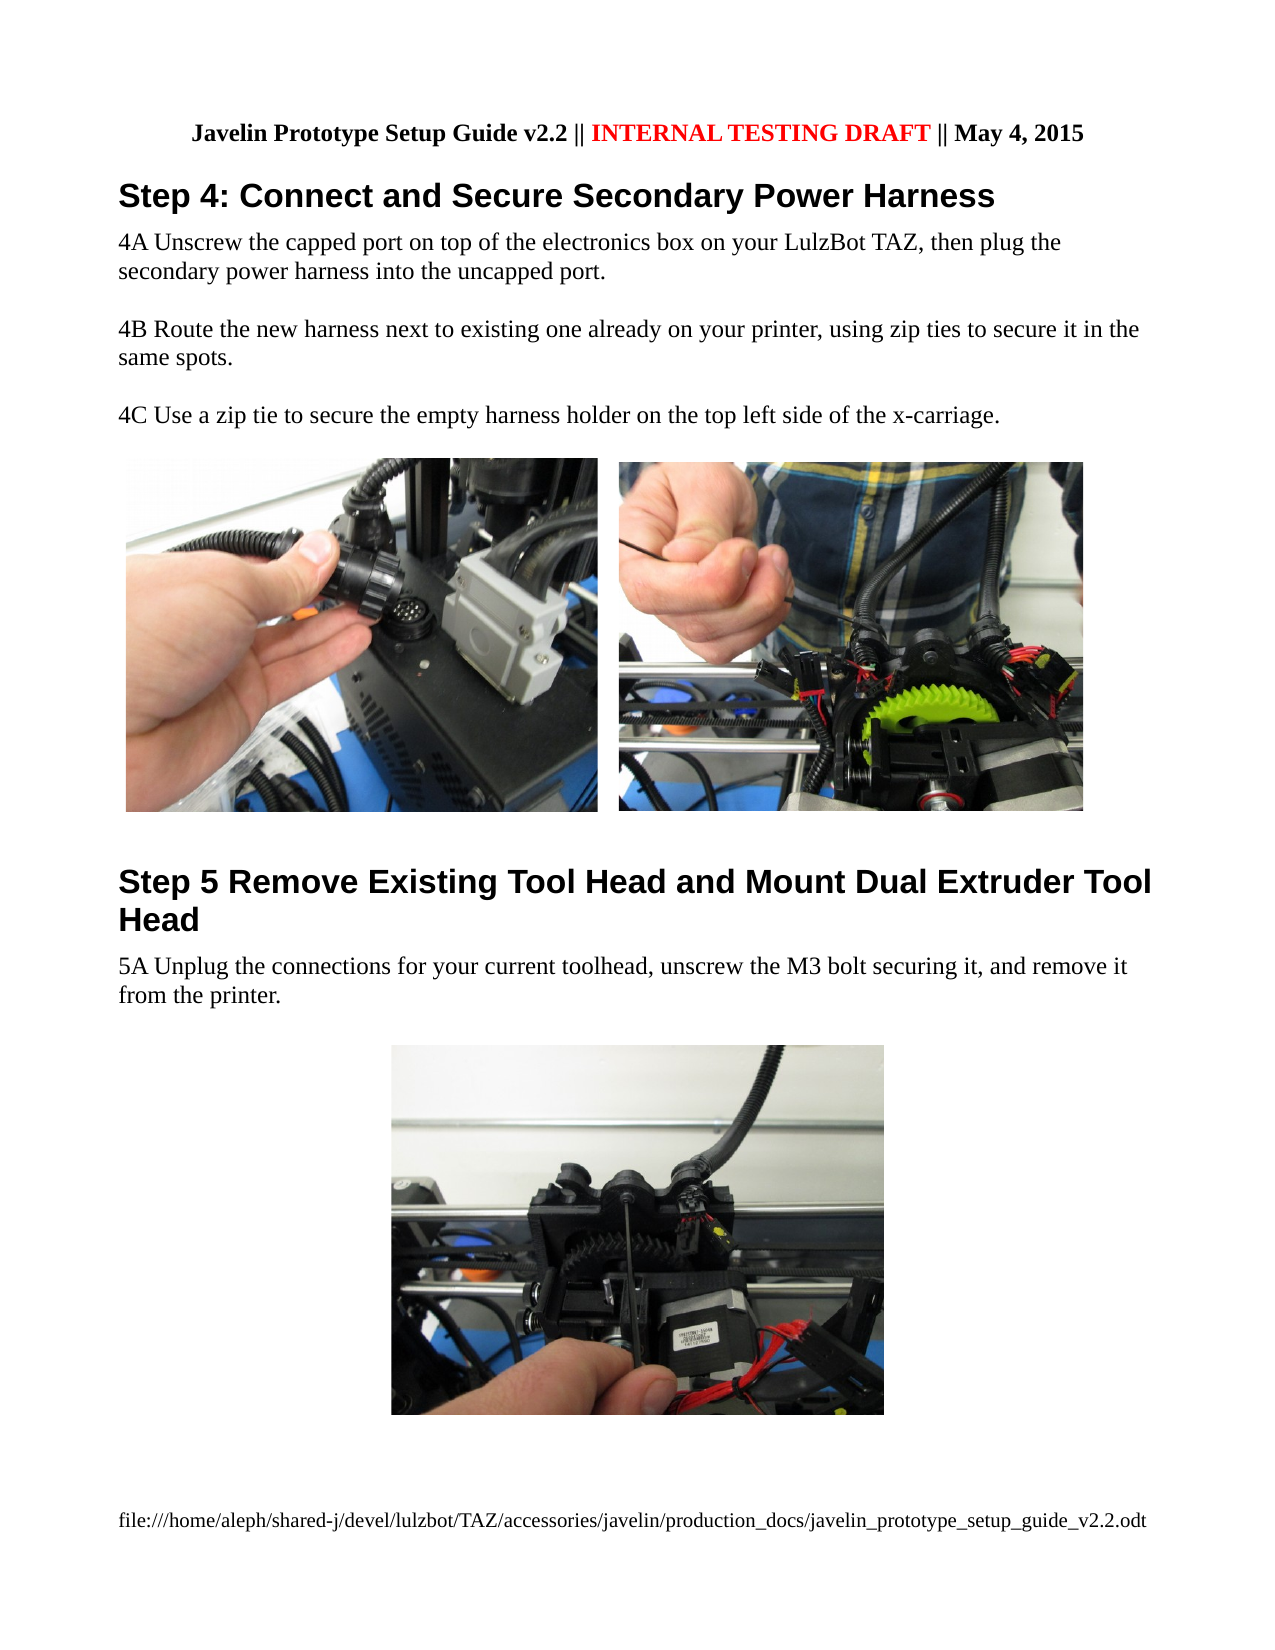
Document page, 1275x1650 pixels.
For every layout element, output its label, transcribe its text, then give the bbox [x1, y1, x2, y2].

subtitle Step 4: Connect and Secure Secondary Power Harness [118, 176, 1157, 215]
picture [391, 1045, 884, 1415]
text 5A Unplug the connections for your current toolhead, unscrew the M3 bolt securing it, and remove it from the printer. [118, 951, 1157, 1009]
subtitle Step 5 Remove Existing Tool Head and Mount Dual Extruder Tool Head [118, 862, 1157, 939]
picture [125, 458, 598, 812]
picture [618, 462, 1084, 811]
text 4C Use a zip tie to secure the empty harness holder on the top left side of the x-carriage. [118, 400, 1157, 429]
text 4B Route the new harness next to existing one already on your printer, using zip ties to secure it in the same spots. [118, 314, 1157, 371]
text 4A Unscrew the capped port on top of the electronics box on your LulzBot TAZ, then plug the secondary power harness into the uncapped port. [118, 227, 1157, 285]
